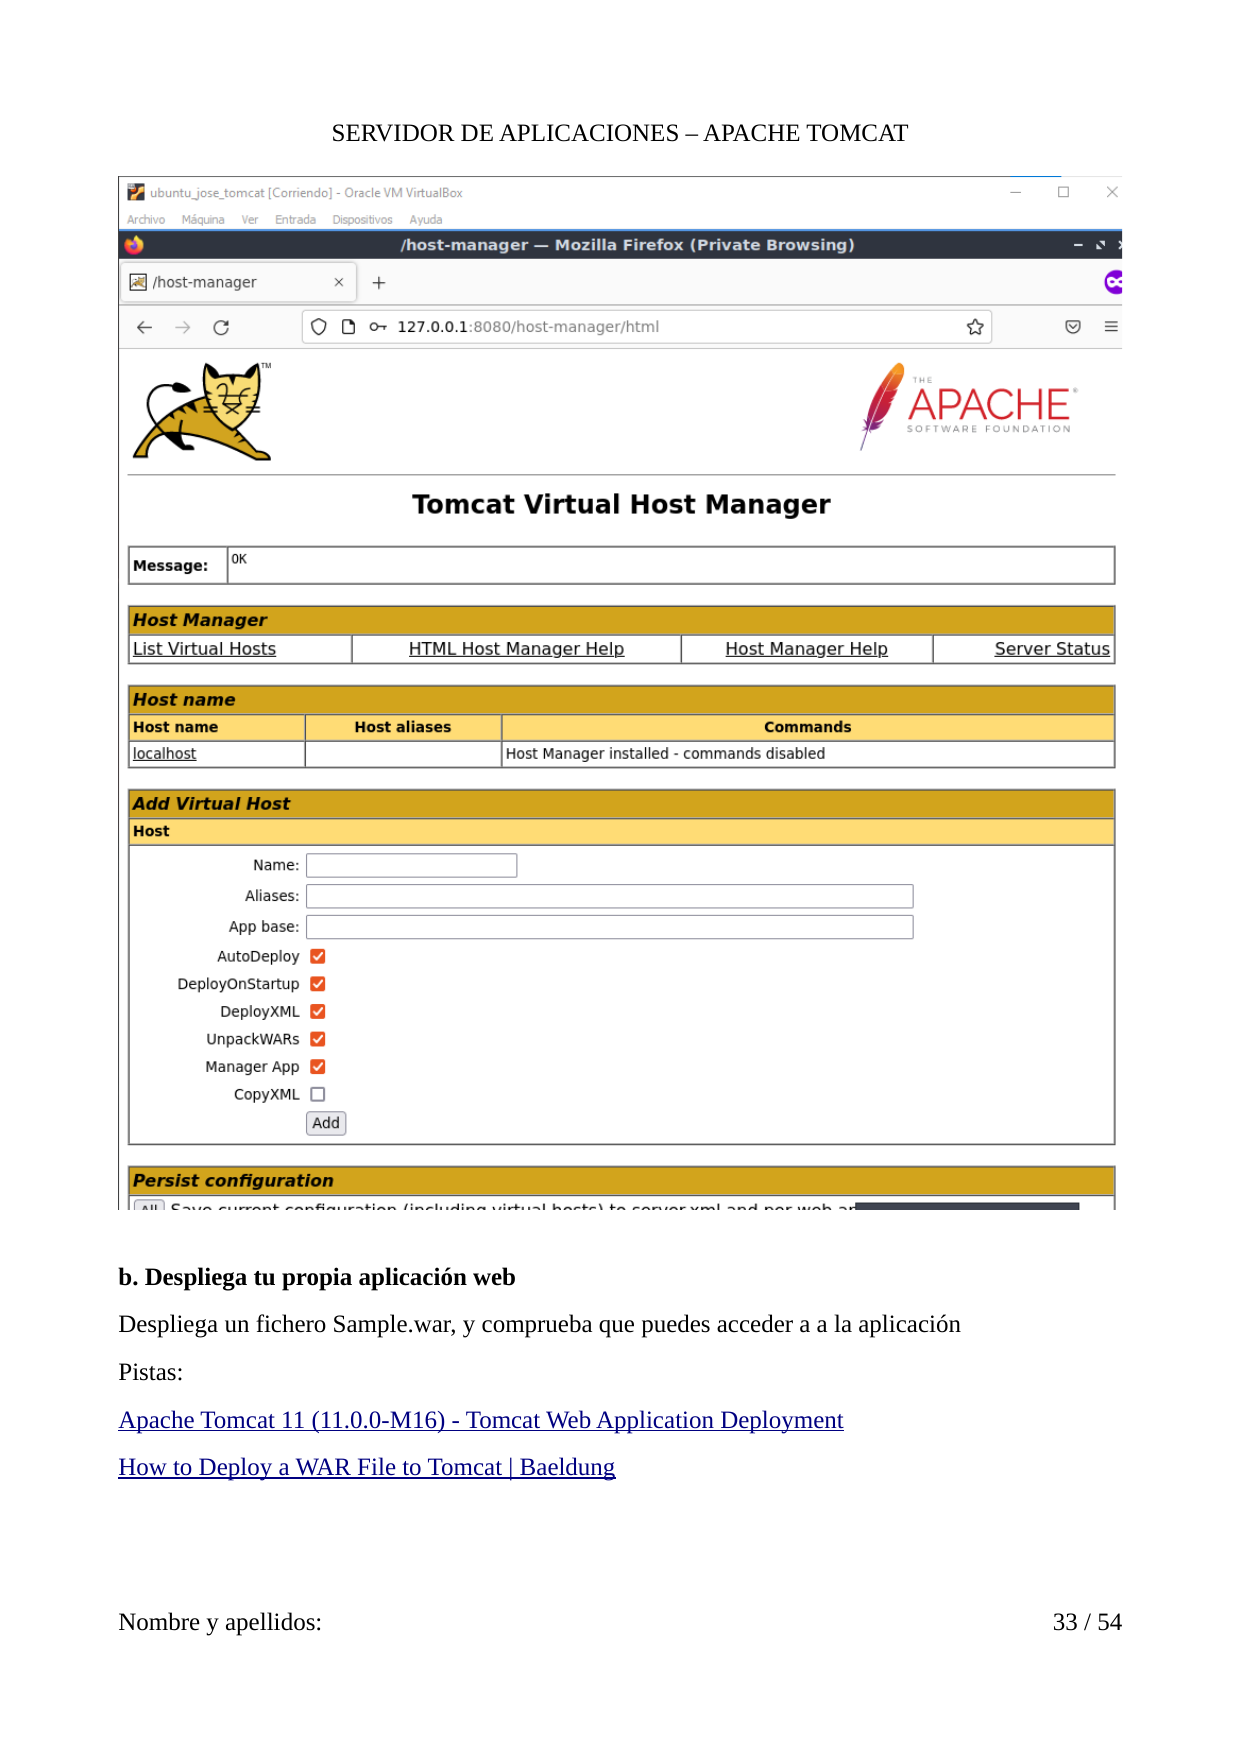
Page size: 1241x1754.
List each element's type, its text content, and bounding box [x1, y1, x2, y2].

text Pistas: [118, 1357, 1122, 1386]
text How to Deploy a WAR File to Tomcat | Baeldung [118, 1452, 1122, 1481]
picture [118, 176, 1123, 1210]
text Apache Tomcat 11 (11.0.0-M16) - Tomcat Web Application Deployment [118, 1405, 1122, 1433]
text b. Despliega tu propia aplicación web [118, 1262, 1122, 1291]
text Despliega un fichero Sample.war, y comprueba que puedes acceder a a la aplicación [118, 1309, 1122, 1338]
